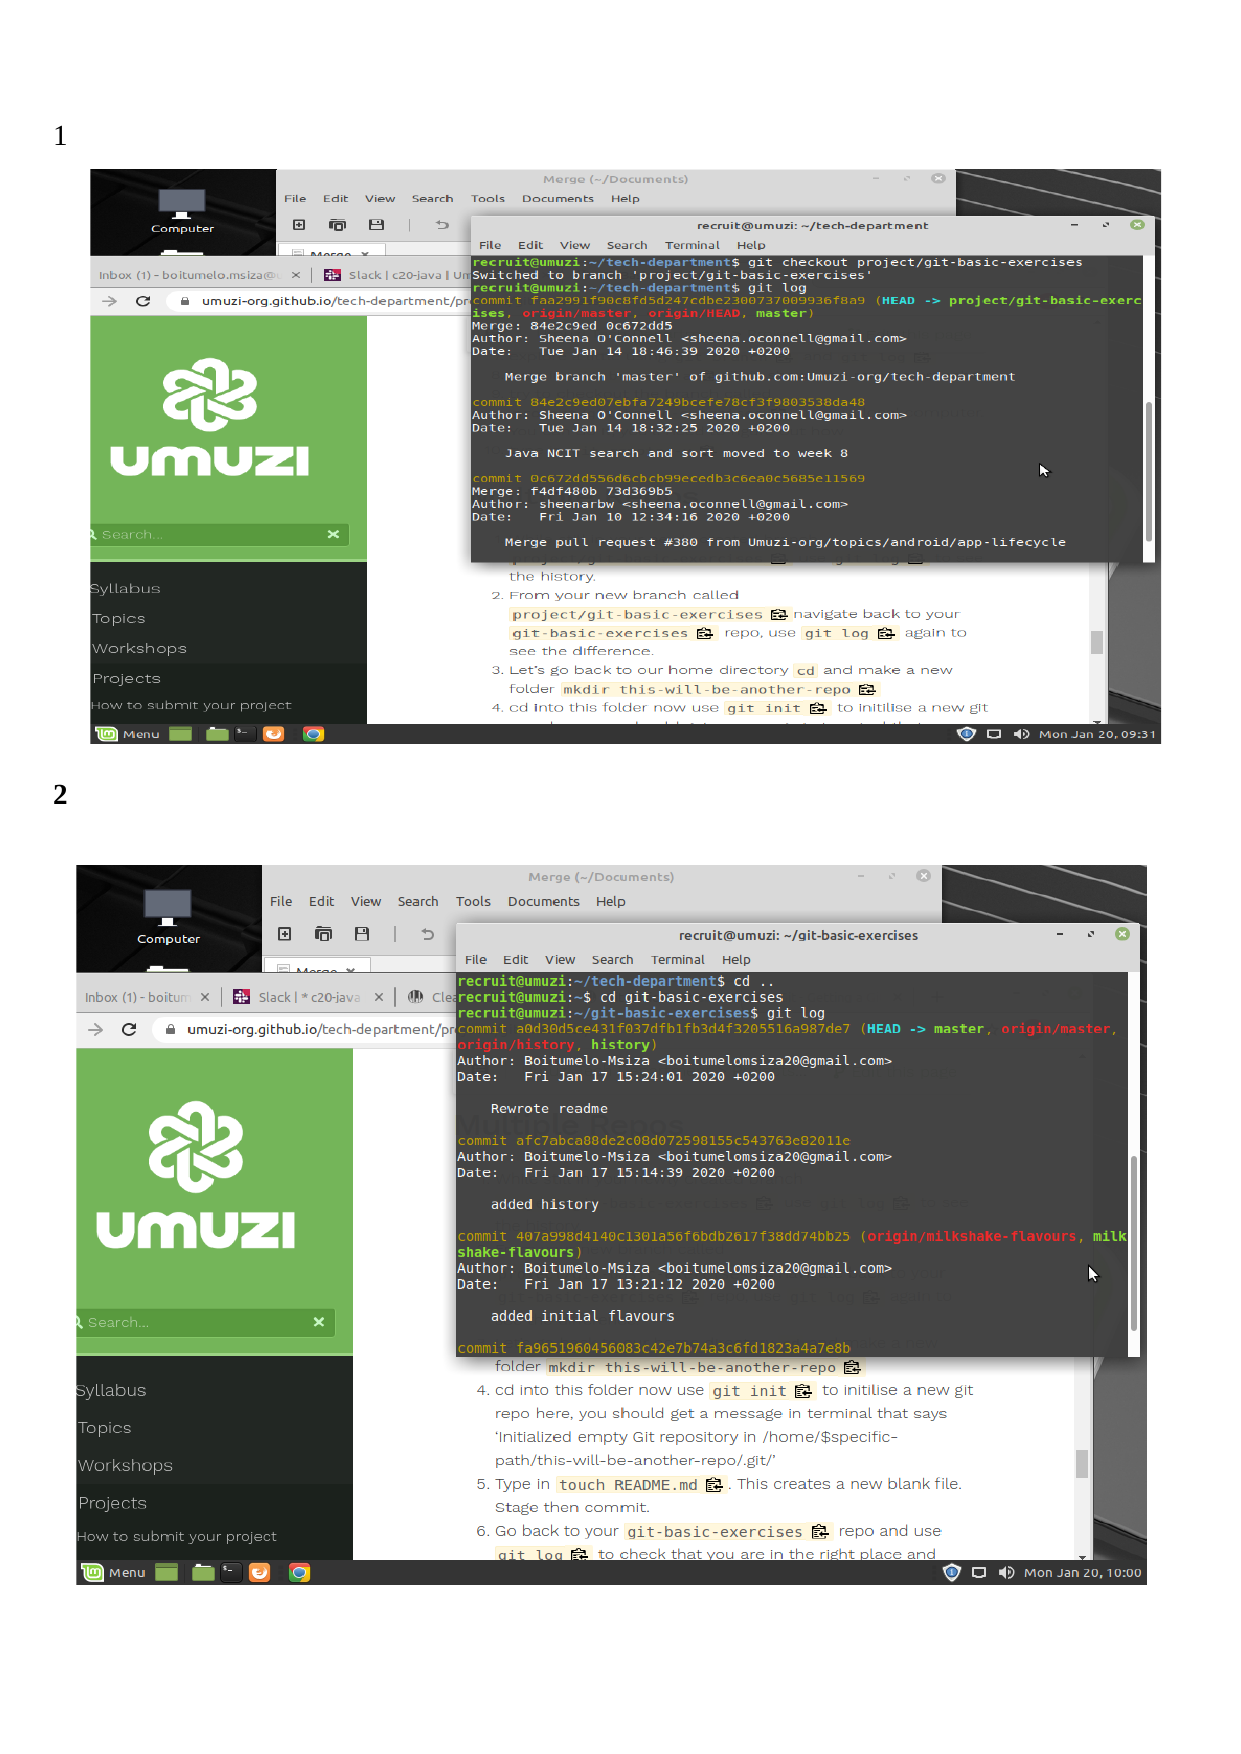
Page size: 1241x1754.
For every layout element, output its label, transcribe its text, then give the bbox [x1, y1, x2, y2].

picture [76, 865, 1147, 1585]
picture [90, 169, 1162, 744]
text 1 [53, 118, 1123, 152]
text 2 [53, 777, 1123, 811]
